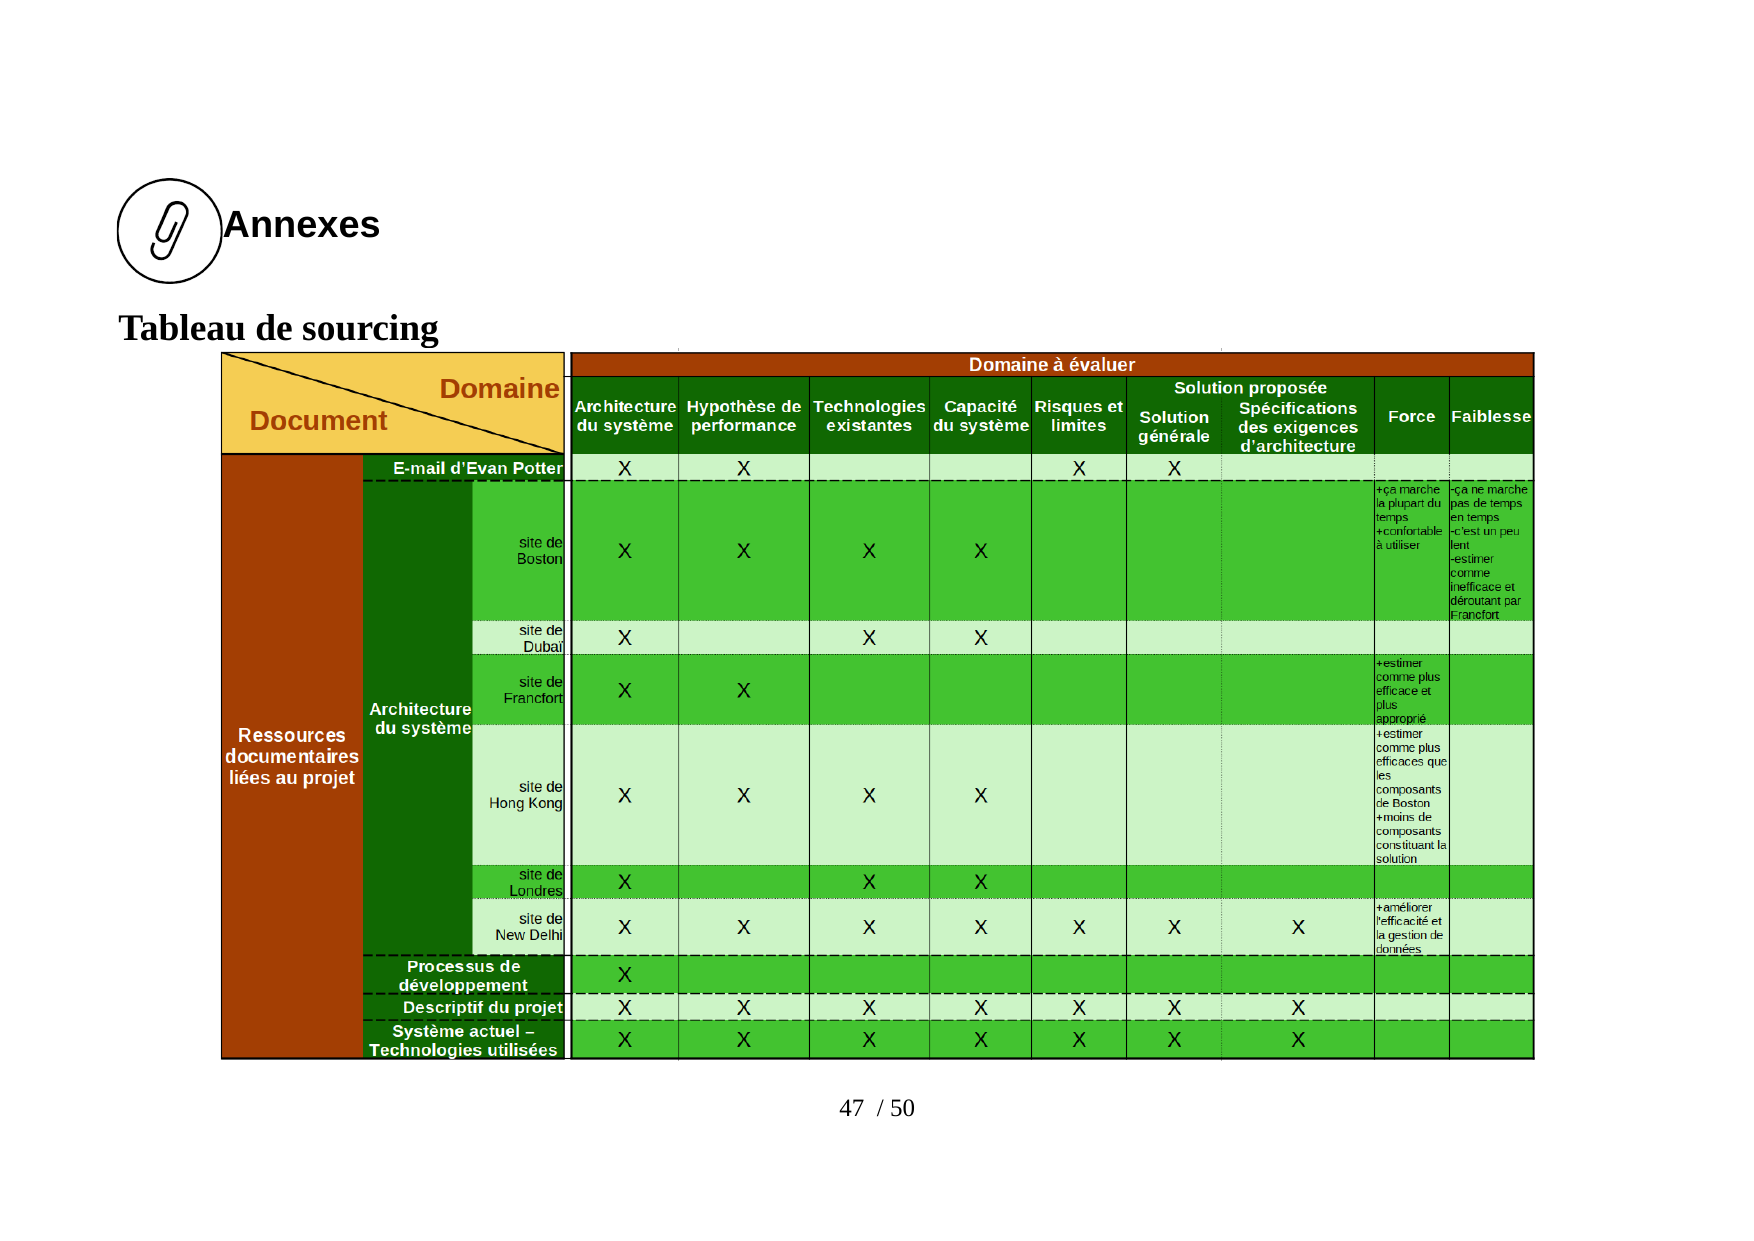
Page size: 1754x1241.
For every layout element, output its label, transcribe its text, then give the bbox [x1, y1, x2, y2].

picture [116, 178, 223, 284]
subtitle Annexes [223, 201, 1636, 245]
picture [217, 348, 1537, 1061]
subtitle Tableau de sourcing [118, 305, 1636, 348]
